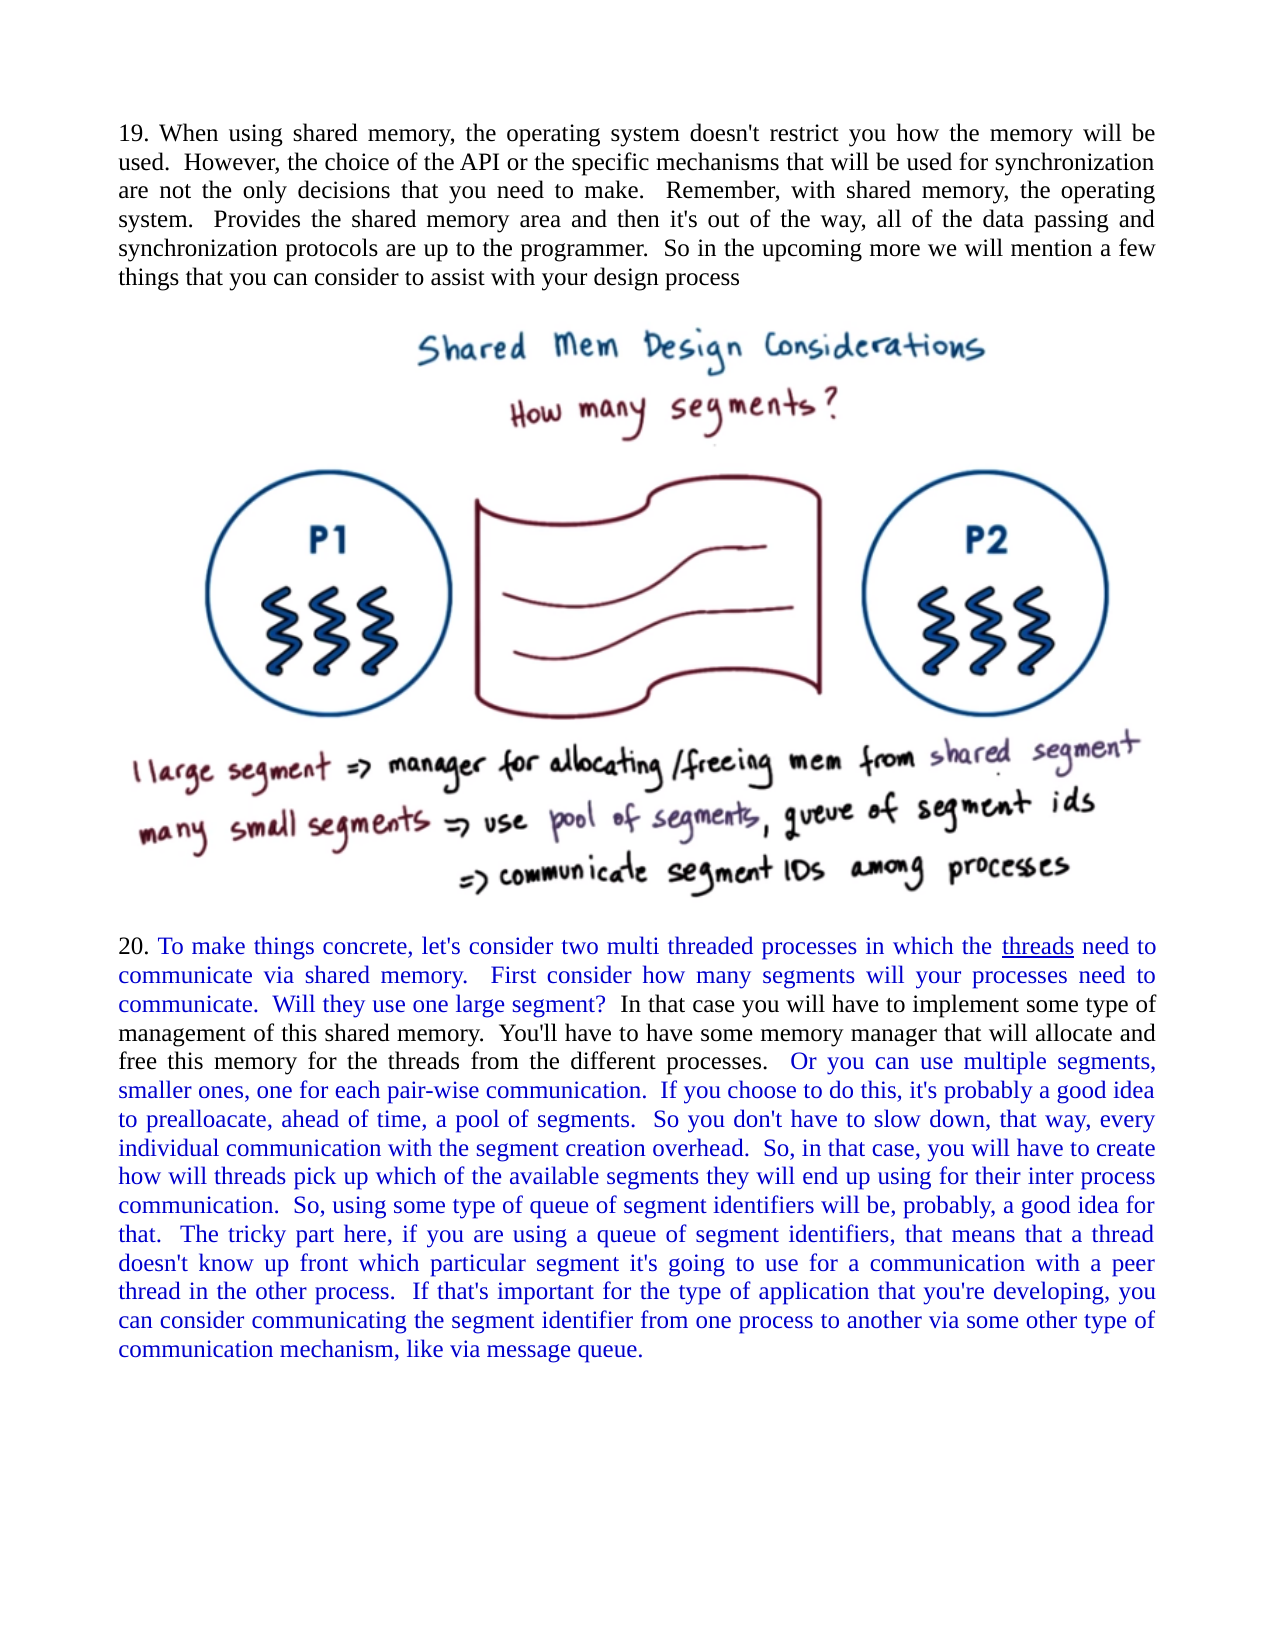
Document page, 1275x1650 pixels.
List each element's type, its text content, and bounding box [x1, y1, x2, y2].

picture [118, 319, 1157, 903]
text 20. To make things concrete, let's consider two multi threaded processes in which the threads need to communicate via shared memory. First consider how many segments will your processes need to communicate. Will they use one large segment? In that case you will have to implement some type of management of this shared memory. You'll have to have some memory manager that will allocate and free this memory for the threads from the different processes. Or you can use multiple segments, smaller ones, one for each pair-wise communication. If you choose to do this, it's probably a good idea to prealloacate, ahead of time, a pool of segments. So you don't have to slow down, that way, every individual communication with the segment creation overhead. So, in that case, you will have to create how will threads pick up which of the available segments they will end up using for their inter process communication. So, using some type of queue of segment identifiers will be, probably, a good idea for that. The tricky part here, if you are using a queue of segment identifiers, that means that a thread doesn't know up front which particular segment it's going to use for a communication with a peer thread in the other process. If that's important for the type of application that you're developing, you can consider communicating the segment identifier from one process to another via some other type of communication mechanism, like via message queue. [118, 931, 1157, 1363]
text 19. When using shared memory, the operating system doesn't restrict you how the memory will be used. However, the choice of the API or the specific mechanisms that will be used for synchronization are not the only decisions that you need to make. Remember, with shared memory, the operating system. Provides the shared memory area and then it's out of the way, all of the data passing and synchronization protocols are up to the programmer. So in the upcoming more we will mention a few things that you can consider to assist with your design process [118, 118, 1157, 291]
